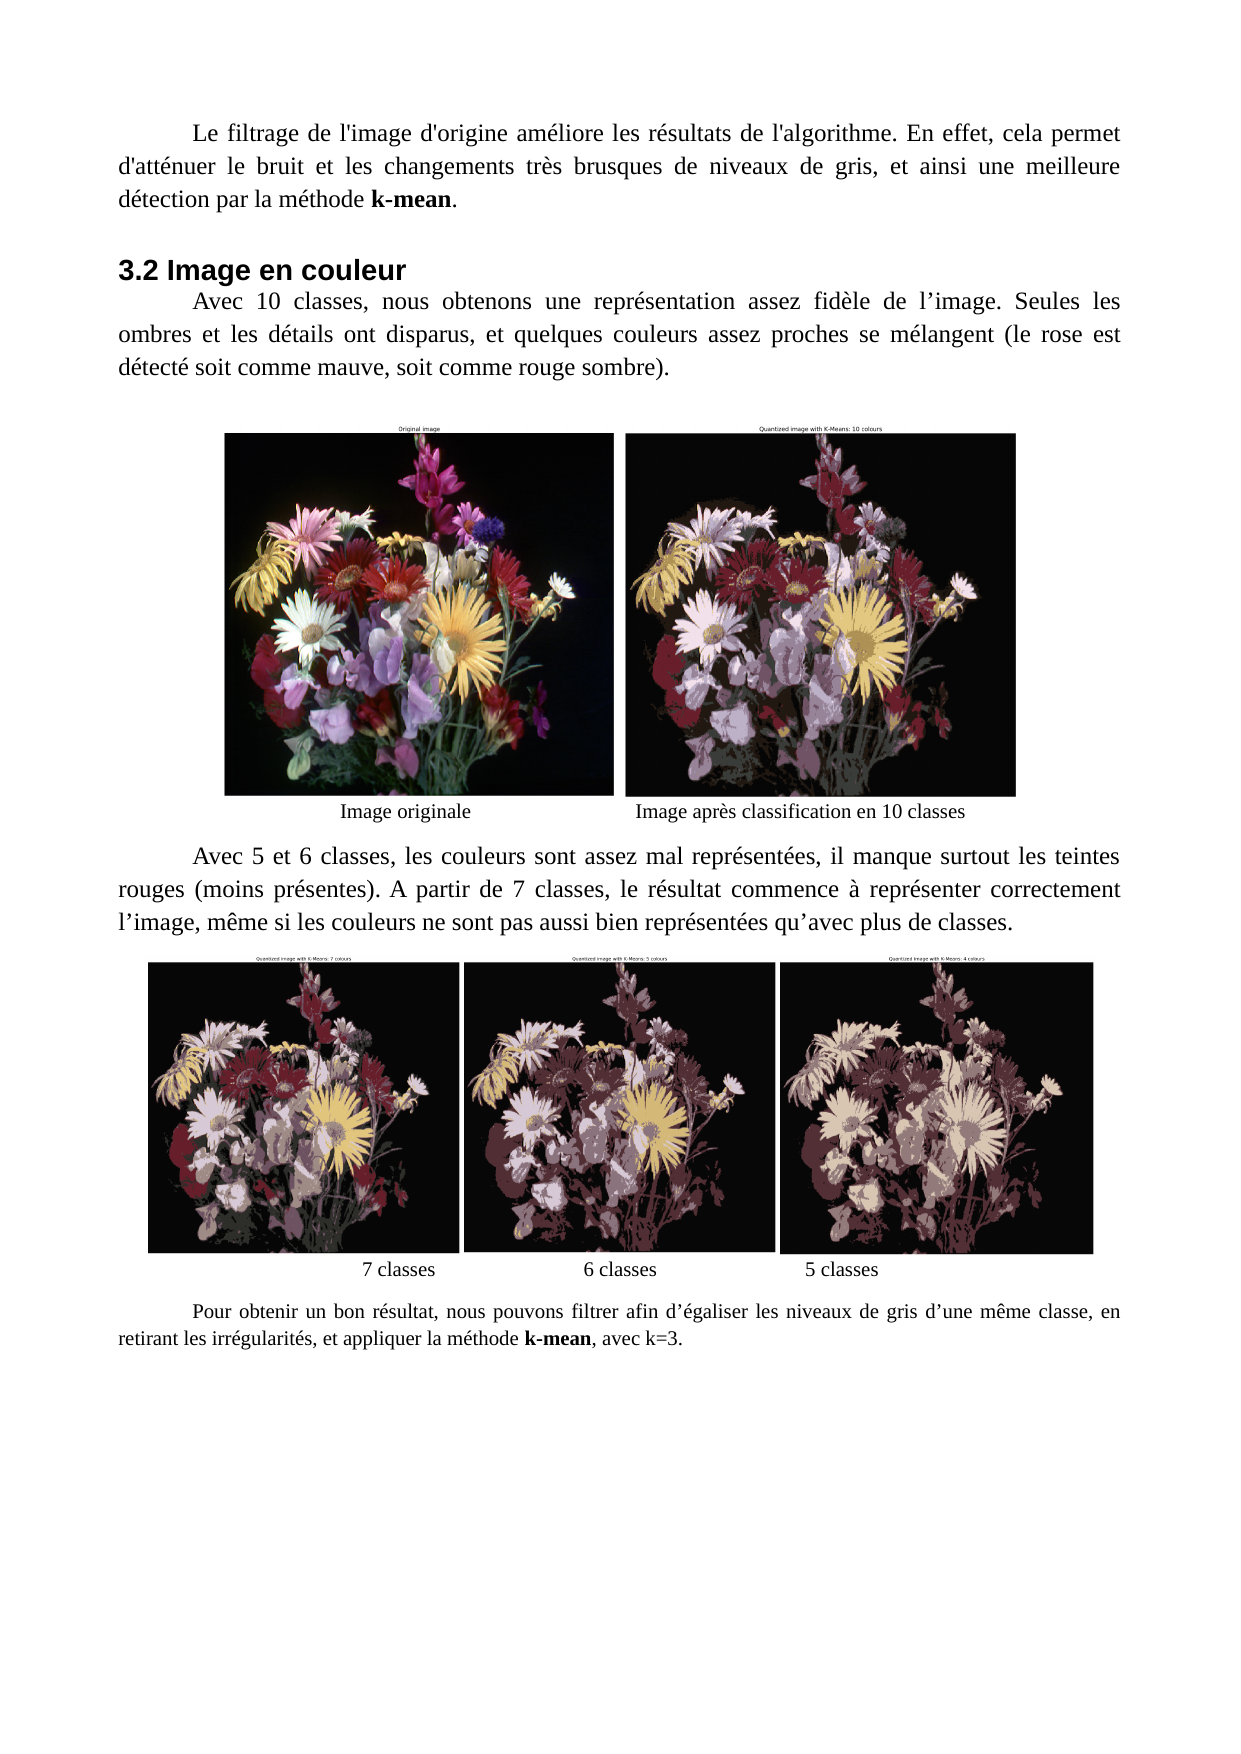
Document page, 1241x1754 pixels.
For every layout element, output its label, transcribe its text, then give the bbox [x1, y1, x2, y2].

text Avec 5 et 6 classes, les couleurs sont assez mal représentées, il manque surtout les teintes rouges (moins présentes). A partir de 7 classes, le résultat commence à représenter correctement l’image, même si les couleurs ne sont pas aussi bien représentées qu’avec plus de classes. [118, 841, 1122, 936]
text Image originale Image après classification en 10 classes [266, 799, 1122, 823]
subtitle 3.2 Image en couleur [118, 253, 1122, 286]
text 7 classes 6 classes 5 classes [118, 1257, 1122, 1281]
text Pour obtenir un bon résultat, nous pouvons filtrer afin d’égaliser les niveaux de gris d’une même classe, en retirant les irrégularités, et appliquer la méthode k-mean, avec k=3. [118, 1299, 1122, 1350]
text Avec 10 classes, nous obtenons une représentation assez fidèle de l’image. Seules les ombres et les détails ont disparus, et quelques couleurs assez proches se mélangent (le rose est détecté soit comme mauve, soit comme rouge sombre). [118, 286, 1122, 381]
text Le filtrage de l'image d'origine améliore les résultats de l'algorithme. En effet, cela permet d'atténuer le bruit et les changements très brusques de niveaux de gris, et ainsi une meilleure détection par la méthode k-mean. [118, 118, 1122, 213]
